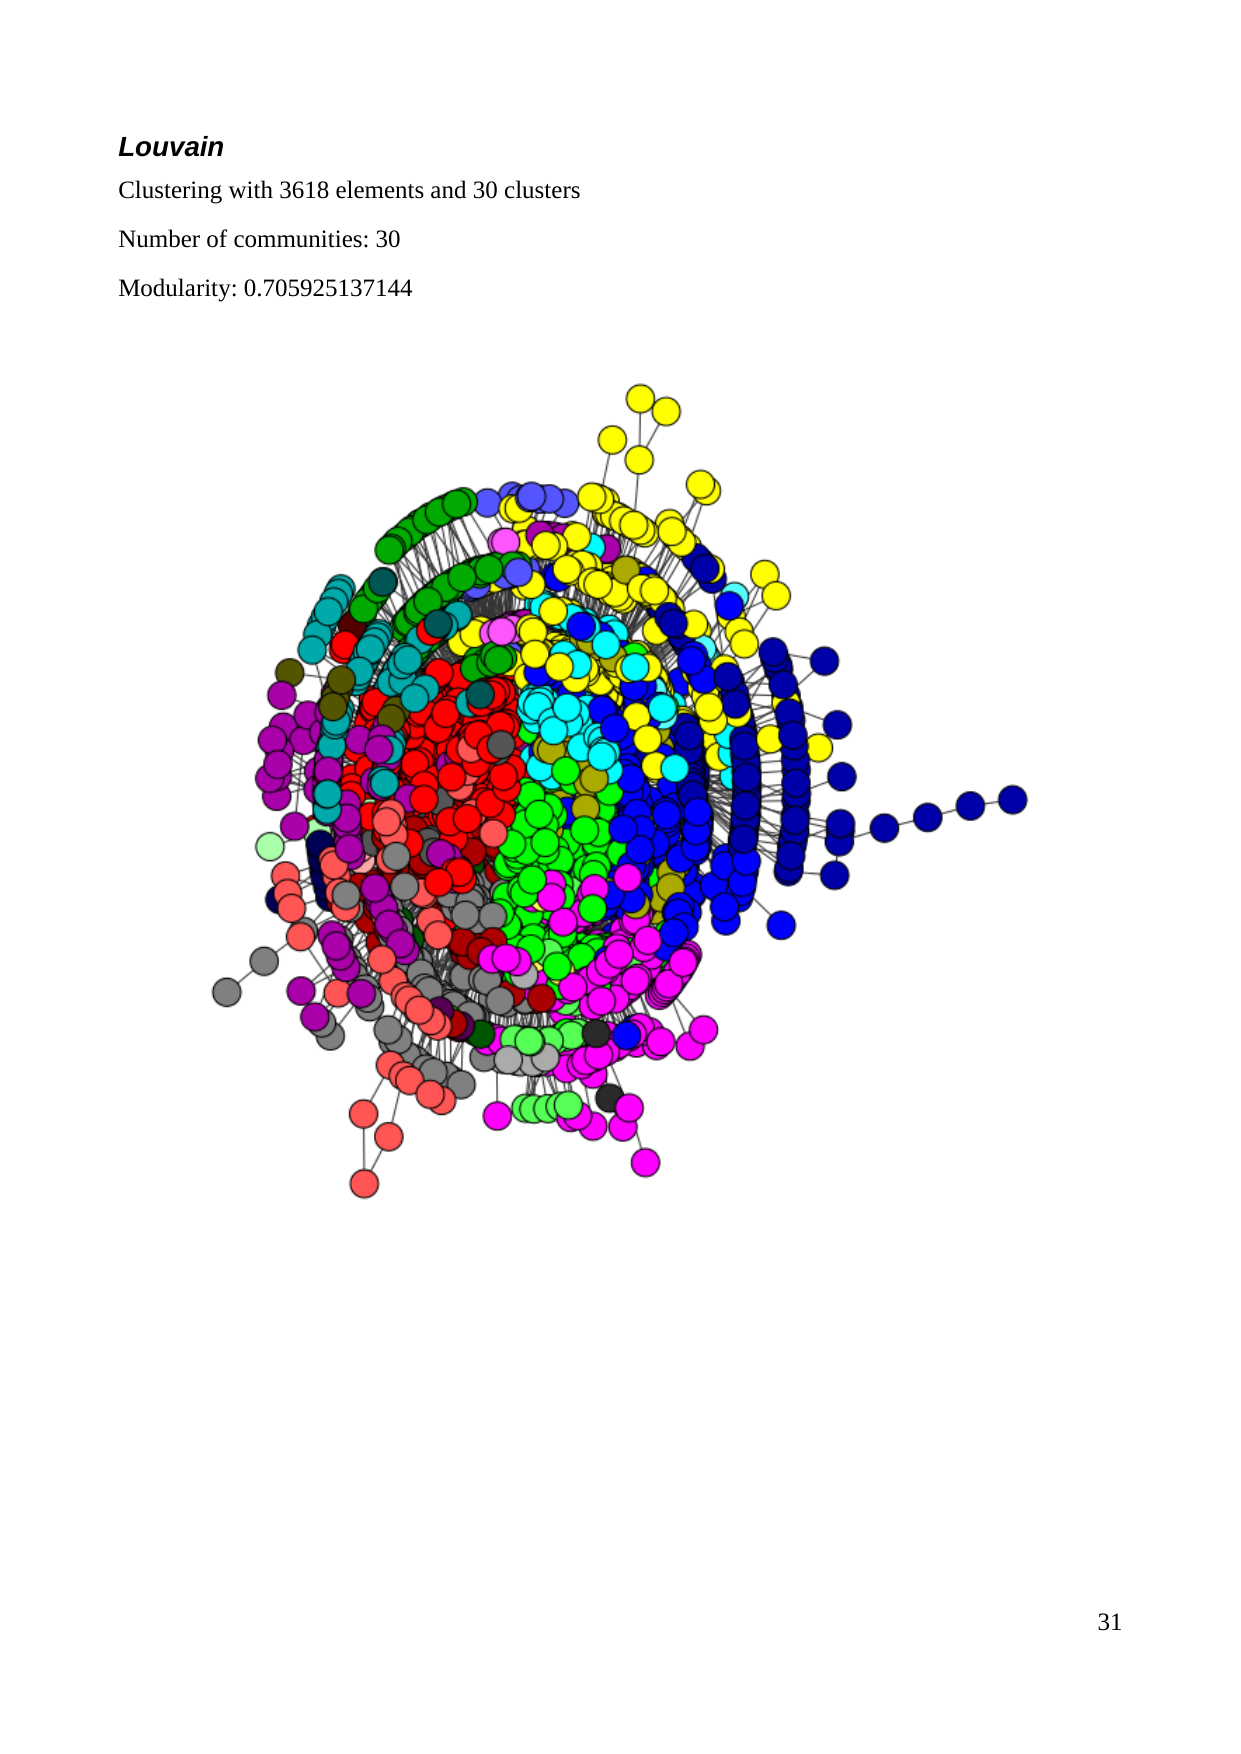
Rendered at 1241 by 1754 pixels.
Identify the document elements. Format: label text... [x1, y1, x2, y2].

text Modularity: 0.705925137144 [118, 273, 1122, 302]
text Clustering with 3618 elements and 30 clusters [118, 175, 1122, 204]
picture [199, 371, 1041, 1212]
text Number of communities: 30 [118, 224, 1122, 253]
subtitle Louvain [118, 131, 1122, 162]
